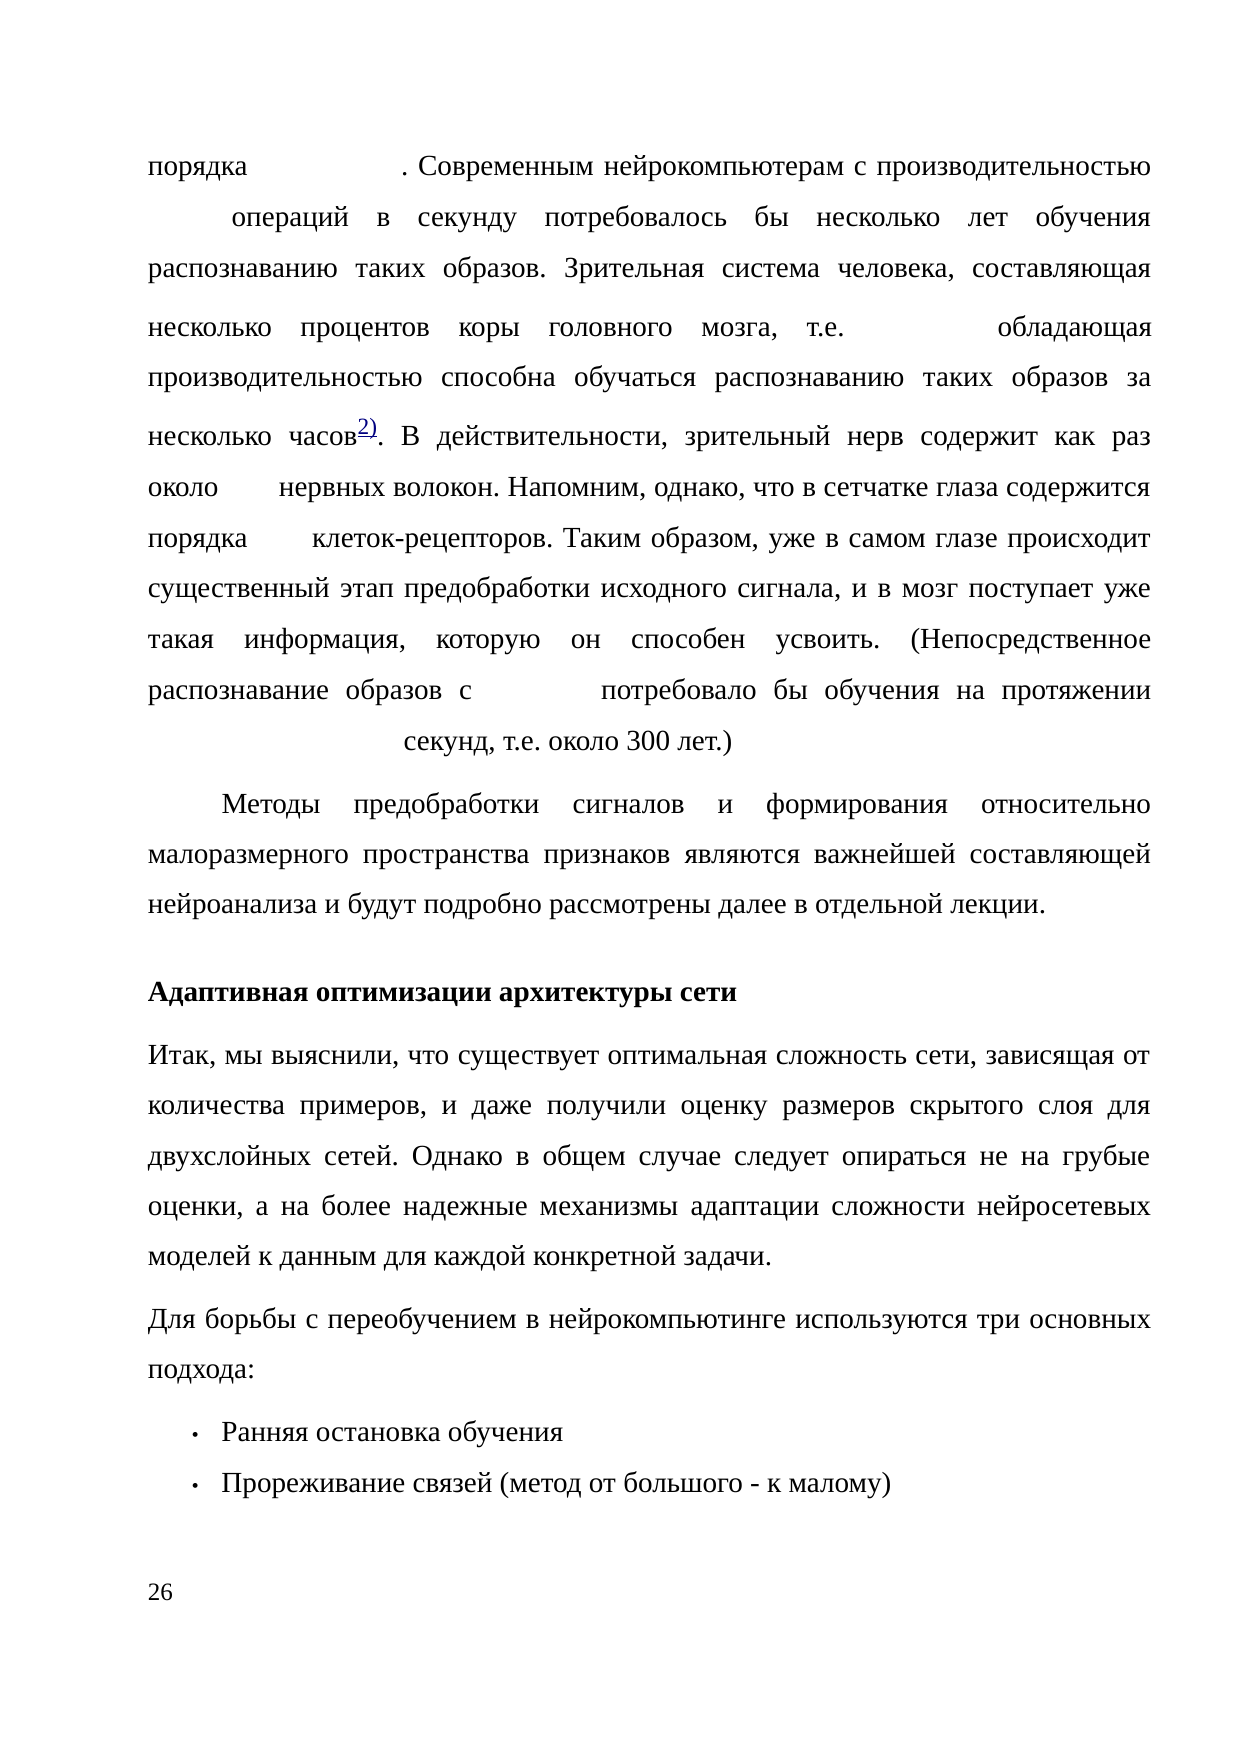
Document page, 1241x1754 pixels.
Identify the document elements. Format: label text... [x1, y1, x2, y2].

text Для борьбы с переобучением в нейрокомпьютинге используются три основных подхода: [148, 1301, 1152, 1385]
text Итак, мы выяснили, что существует оптимальная сложность сети, зависящая от количества примеров, и даже получили оценку размеров скрытого слоя для двухслойных сетей. Однако в общем случае следует опираться не на грубые оценки, а на более надежные механизмы адаптации сложности нейросетевых моделей к данным для каждой конкретной задачи. [148, 1037, 1152, 1272]
subtitle Адаптивная оптимизации архитектуры сети [148, 974, 1152, 1008]
list Ранняя остановка обучения [192, 1414, 1152, 1448]
list Прореживание связей (метод от большого - к малому) [192, 1465, 1152, 1498]
text порядка . Современным нейрокомпьютерам с производительностью операций в секунду потребовалось бы несколько лет обучения распознаванию таких образов. Зрительная система человека, составляющая несколько процентов коры головного мозга, т.е. обладающая производительностью способна обучаться распознаванию таких образов за несколько часов2). В действительности, зрительный нерв содержит как раз около нервных волокон. Напомним, однако, что в сетчатке глаза содержится порядка клеток-рецепторов. Таким образом, уже в самом глазе происходит существенный этап предобработки исходного сигнала, и в мозг поступает уже такая информация, которую он способен усвоить. (Непосредственное распознавание образов с потребовало бы обучения на протяжении секунд, т.е. около 300 лет.) [148, 148, 1152, 757]
text Методы предобработки сигналов и формирования относительно малоразмерного пространства признаков являются важнейшей составляющей нейроанализа и будут подробно рассмотрены далее в отдельной лекции. [148, 786, 1152, 920]
